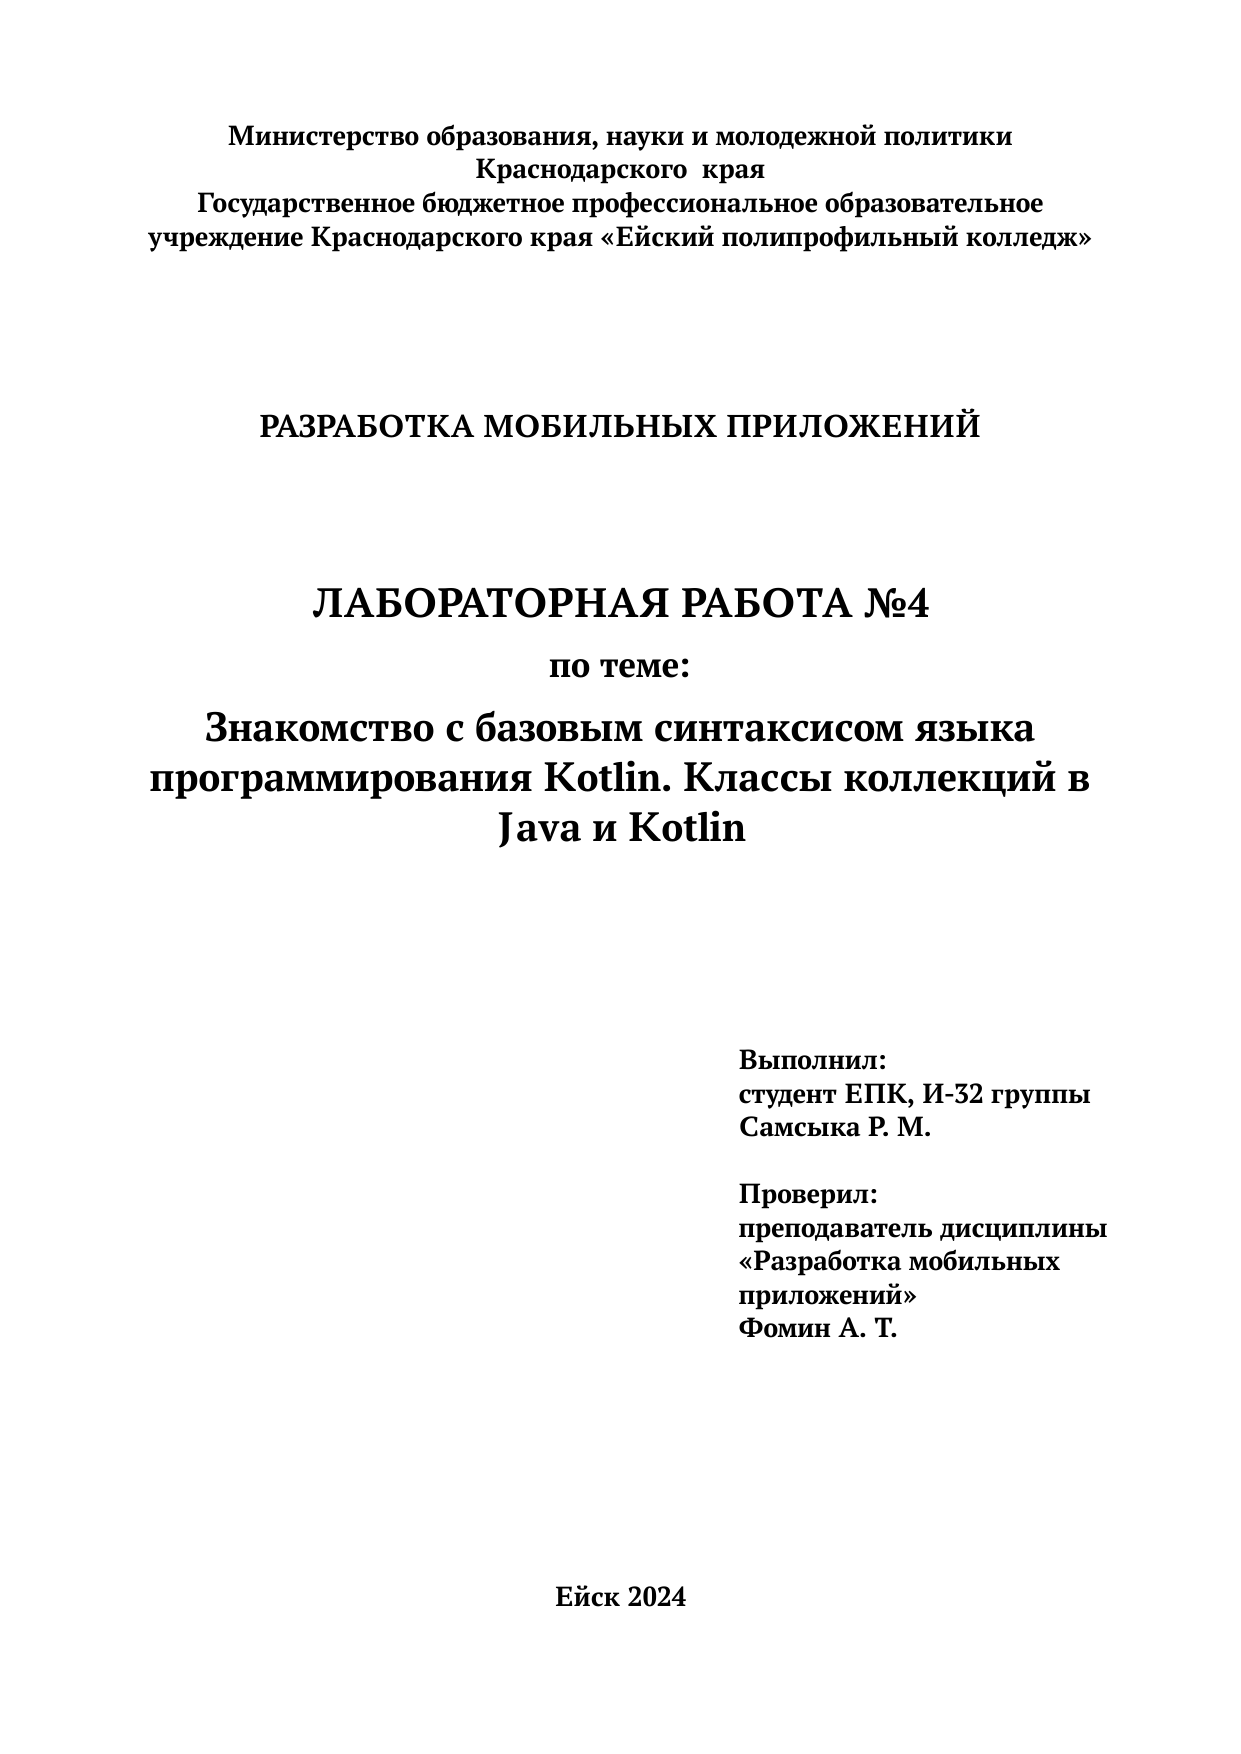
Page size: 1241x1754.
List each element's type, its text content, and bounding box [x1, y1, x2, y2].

text Фомин А. Т. [738, 1311, 1122, 1344]
text Государственное бюджетное профессиональное образовательное учреждение Краснодарского края «Ейский полипрофильный колледж» [118, 185, 1122, 252]
text по теме: [118, 642, 1122, 686]
text преподаватель дисциплины «Разработка мобильных приложений» [738, 1210, 1122, 1311]
text Ейск 2024 [118, 1579, 1122, 1612]
text РАЗРАБОТКА МОБИЛЬНЫХ ПРИЛОЖЕНИЙ [118, 406, 1122, 445]
text ЛАБОРАТОРНАЯ РАБОТА №4 [118, 577, 1122, 627]
text Выполнил: [738, 1042, 1122, 1076]
text Самсыка Р. М. [738, 1109, 1122, 1143]
text студент ЕПК, И-32 группы [738, 1076, 1122, 1109]
text Краснодарского края [118, 152, 1122, 185]
text Министерство образования, науки и молодежной политики [118, 118, 1122, 152]
subtitle Знакомство с базовым синтаксисом языка программирования Kotlin. Классы коллекций в Java и Kotlin [118, 701, 1122, 851]
text Проверил: [738, 1176, 1122, 1210]
